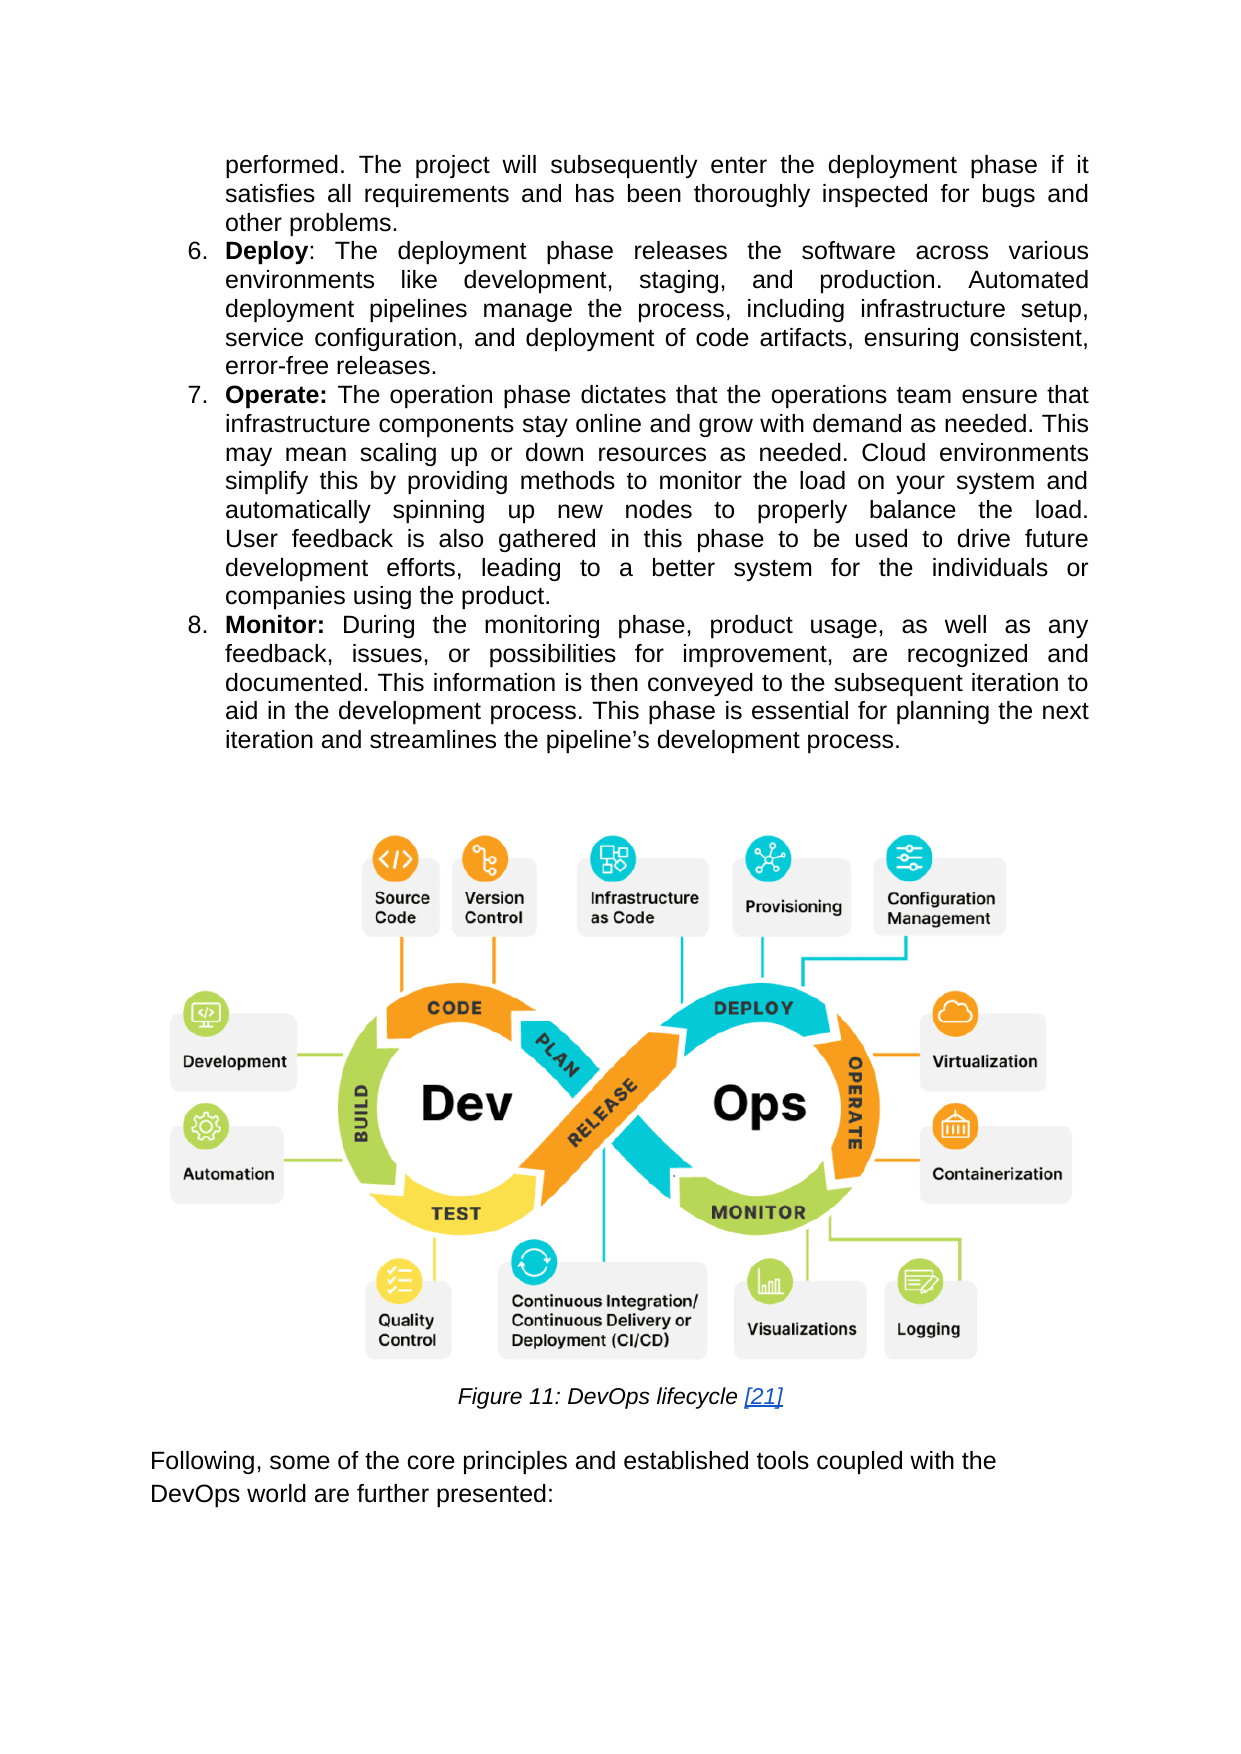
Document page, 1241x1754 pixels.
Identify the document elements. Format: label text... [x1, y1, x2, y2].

list performed. The project will subsequently enter the deployment phase if it satisfies all requirements and has been thoroughly inspected for bugs and other problems. [187, 150, 1090, 236]
list Operate: The operation phase dictates that the operations team ensure that infrastructure components stay online and grow with demand as needed. This may mean scaling up or down resources as needed. Cloud environments simplify this by providing methods to monitor the load on your system and automatically spinning up new nodes to properly balance the load. User feedback is also gathered in this phase to be used to drive future development efforts, leading to a better system for the individuals or companies using the product. [187, 380, 1090, 610]
text Figure 11: DevOps lifecycle [21] [150, 1383, 1090, 1409]
picture [150, 811, 1091, 1383]
list Deploy: The deployment phase releases the software across various environments like development, staging, and production. Automated deployment pipelines manage the process, including infrastructure setup, service configuration, and deployment of code artifacts, ensuring consistent, error-free releases. [187, 236, 1090, 380]
list Monitor: During the monitoring phase, product usage, as well as any feedback, issues, or possibilities for improvement, are recognized and documented. This information is then conveyed to the subsequent iteration to aid in the development process. This phase is essential for planning the next iteration and streamlines the pipeline’s development process. [187, 610, 1090, 754]
text Following, some of the core principles and established tools coupled with the DevOps world are further presented: [150, 1446, 1090, 1508]
